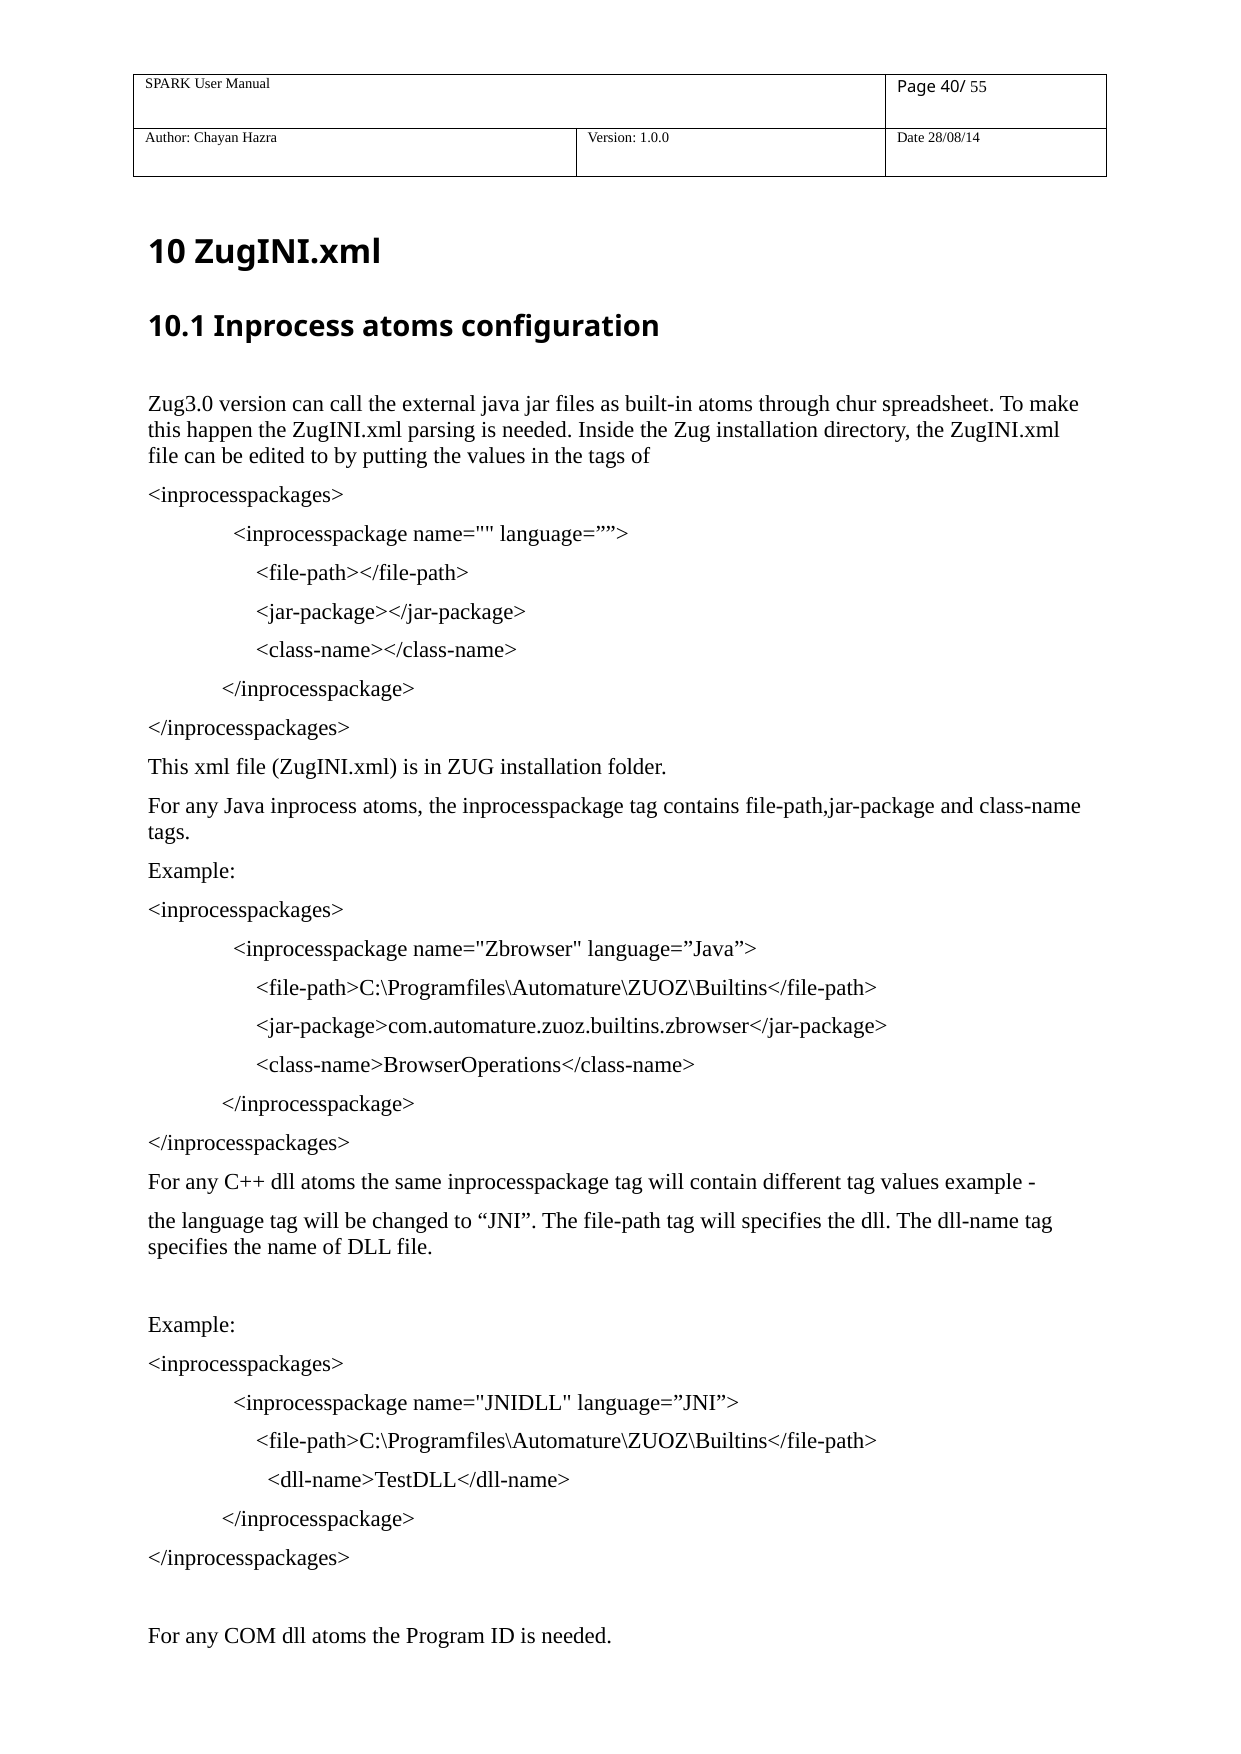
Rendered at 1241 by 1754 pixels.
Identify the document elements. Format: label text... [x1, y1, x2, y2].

text Zug3.0 version can call the external java jar files as built-in atoms through chur spreadsheet. To make this happen the ZugINI.xml parsing is needed. Inside the Zug installation directory, the ZugINI.xml file can be edited to by putting the values in the tags of [148, 389, 1092, 469]
subtitle 10 ZugINI.xml [148, 228, 1092, 273]
text </inprocesspackages> [148, 1544, 1092, 1570]
text <file-path></file-path> [148, 559, 1092, 585]
text </inprocesspackages> [148, 714, 1092, 741]
text <inprocesspackages> [148, 1350, 1092, 1376]
text For any C++ dll atoms the same inprocesspackage tag will contain different tag values example - [148, 1168, 1092, 1194]
text <inprocesspackage name="" language=””> [148, 520, 1092, 546]
text Example: [148, 857, 1092, 883]
text <inprocesspackages> [148, 481, 1092, 507]
text </inprocesspackage> [148, 1090, 1092, 1117]
text Example: [148, 1311, 1092, 1337]
text For any Java inprocess atoms, the inprocesspackage tag contains file-path,jar-package and class-name tags. [148, 792, 1092, 845]
text <jar-package></jar-package> [148, 598, 1092, 624]
text For any COM dll atoms the Program ID is needed. [148, 1622, 1092, 1648]
text <dll-name>TestDLL</dll-name> [148, 1466, 1092, 1493]
text <inprocesspackage name="Zbrowser" language=”Java”> [148, 935, 1092, 961]
subtitle 10.1 Inprocess atoms configuration [148, 305, 1092, 344]
text <inprocesspackages> [148, 896, 1092, 922]
text This xml file (ZugINI.xml) is in ZUG installation folder. [148, 753, 1092, 779]
text <jar-package>com.automature.zuoz.builtins.zbrowser</jar-package> [148, 1013, 1092, 1039]
text <class-name></class-name> [148, 637, 1092, 663]
text <inprocesspackage name="JNIDLL" language=”JNI”> [148, 1389, 1092, 1415]
text <class-name>BrowserOperations</class-name> [148, 1051, 1092, 1078]
text <file-path>C:\Programfiles\Automature\ZUOZ\Builtins</file-path> [148, 1427, 1092, 1454]
text <file-path>C:\Programfiles\Automature\ZUOZ\Builtins</file-path> [148, 974, 1092, 1000]
text </inprocesspackages> [148, 1129, 1092, 1156]
text </inprocesspackage> [148, 675, 1092, 702]
text the language tag will be changed to “JNI”. The file-path tag will specifies the dll. The dll-name tag specifies the name of DLL file. [148, 1207, 1092, 1259]
text </inprocesspackage> [148, 1505, 1092, 1532]
